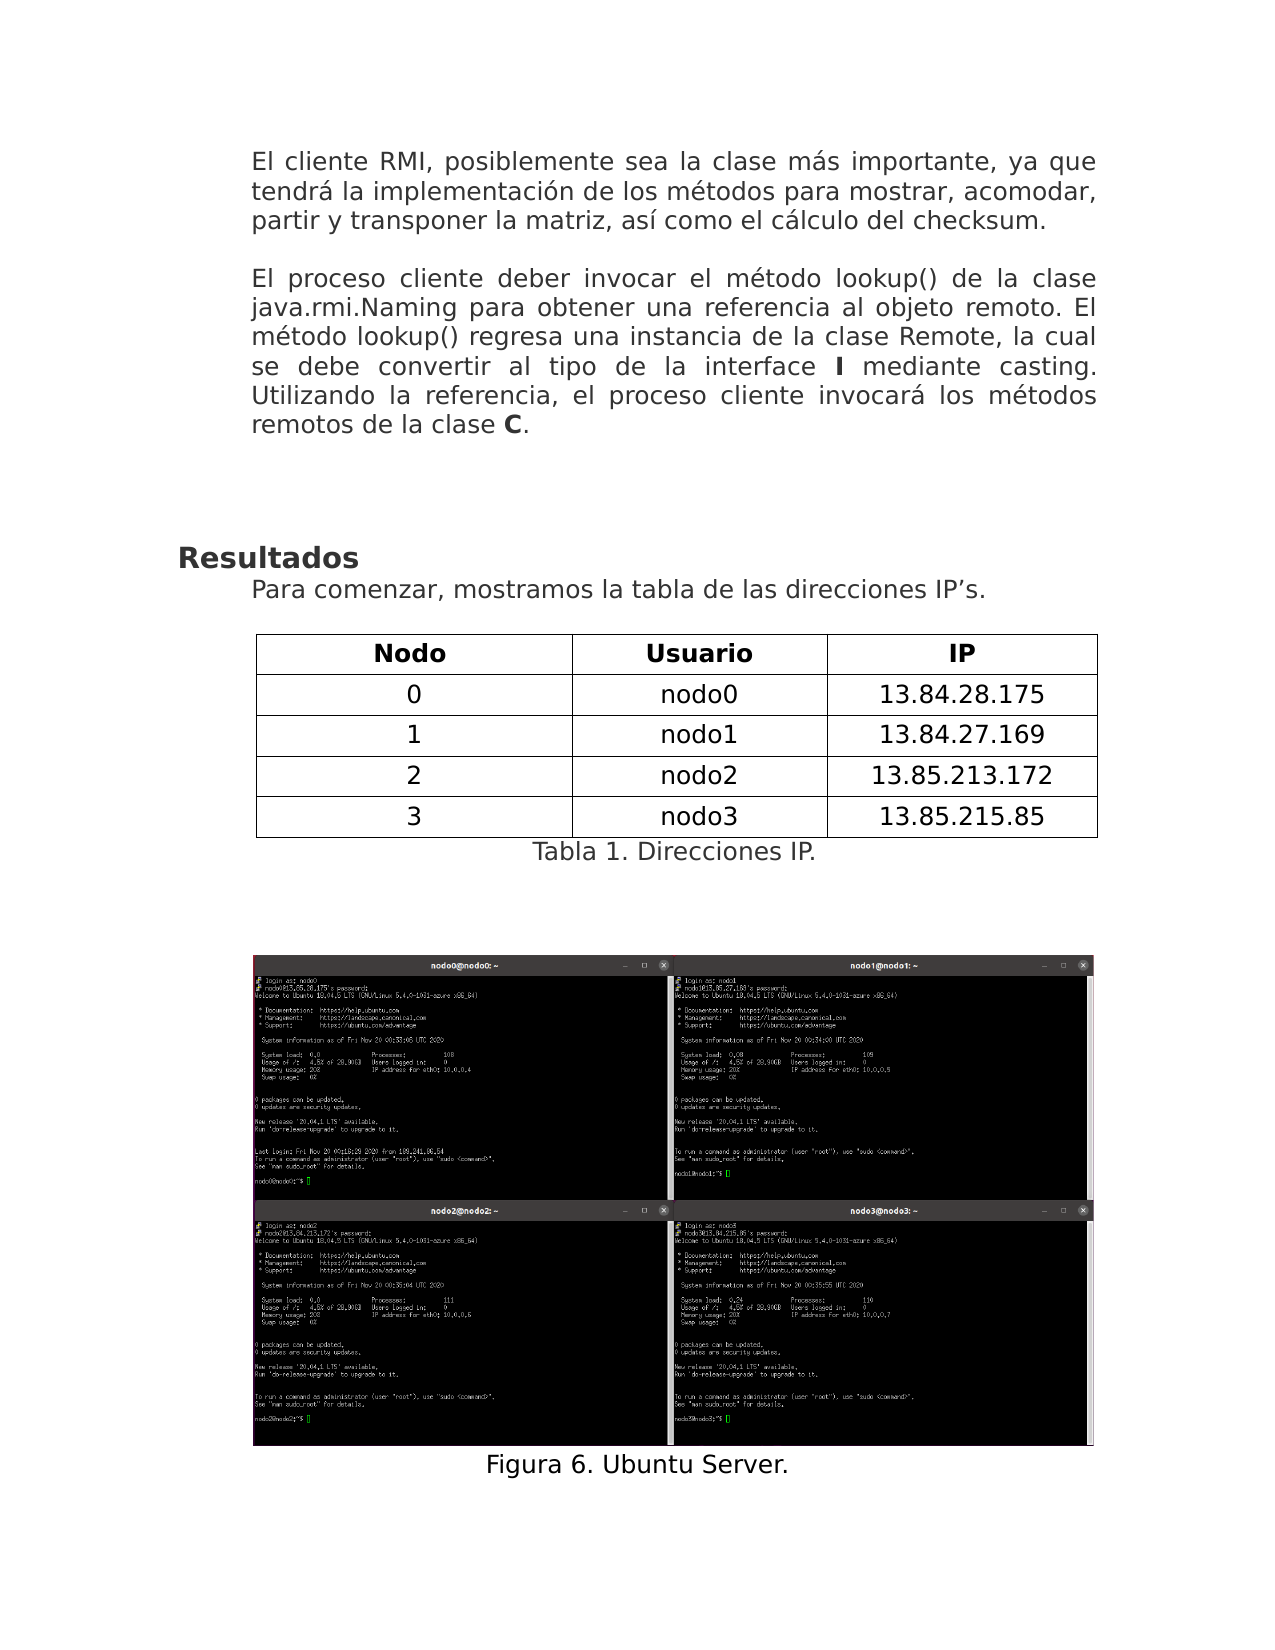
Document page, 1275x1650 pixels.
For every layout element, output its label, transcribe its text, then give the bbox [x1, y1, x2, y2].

table_cell 13.85.215.85 [828, 797, 1097, 837]
table_cell 0 [257, 675, 572, 715]
table_cell nodo3 [573, 797, 827, 837]
table_cell 3 [257, 797, 572, 837]
table_header Usuario [573, 635, 827, 674]
text Para comenzar, mostramos la tabla de las direcciones IP’s. [251, 575, 1098, 604]
table_header Nodo [257, 635, 572, 674]
picture [253, 955, 1094, 1446]
table_cell nodo0 [573, 675, 827, 715]
table_cell 2 [257, 757, 572, 796]
table_cell 13.84.27.169 [828, 716, 1097, 756]
text El proceso cliente deber invocar el método lookup() de la clase java.rmi.Naming para obtener una referencia al objeto remoto. El método lookup() regresa una instancia de la clase Remote, la cual se debe convertir al tipo de la interface I mediante casting. Utilizando la referencia, el proceso cliente invocará los métodos remotos de la clase C. [251, 264, 1098, 439]
table_cell 1 [257, 716, 572, 756]
table_header IP [828, 635, 1097, 674]
text Resultados [177, 541, 1098, 575]
text Figura 6. Ubuntu Server. [177, 954, 1098, 1479]
table_cell nodo1 [573, 716, 827, 756]
text El cliente RMI, posiblemente sea la clase más importante, ya que tendrá la implementación de los métodos para mostrar, acomodar, partir y transponer la matriz, así como el cálculo del checksum. [251, 148, 1098, 235]
table_cell nodo2 [573, 757, 827, 796]
table_cell 13.85.213.172 [828, 757, 1097, 796]
table_cell 13.84.28.175 [828, 675, 1097, 715]
text Tabla 1. Direcciones IP. [251, 837, 1098, 866]
